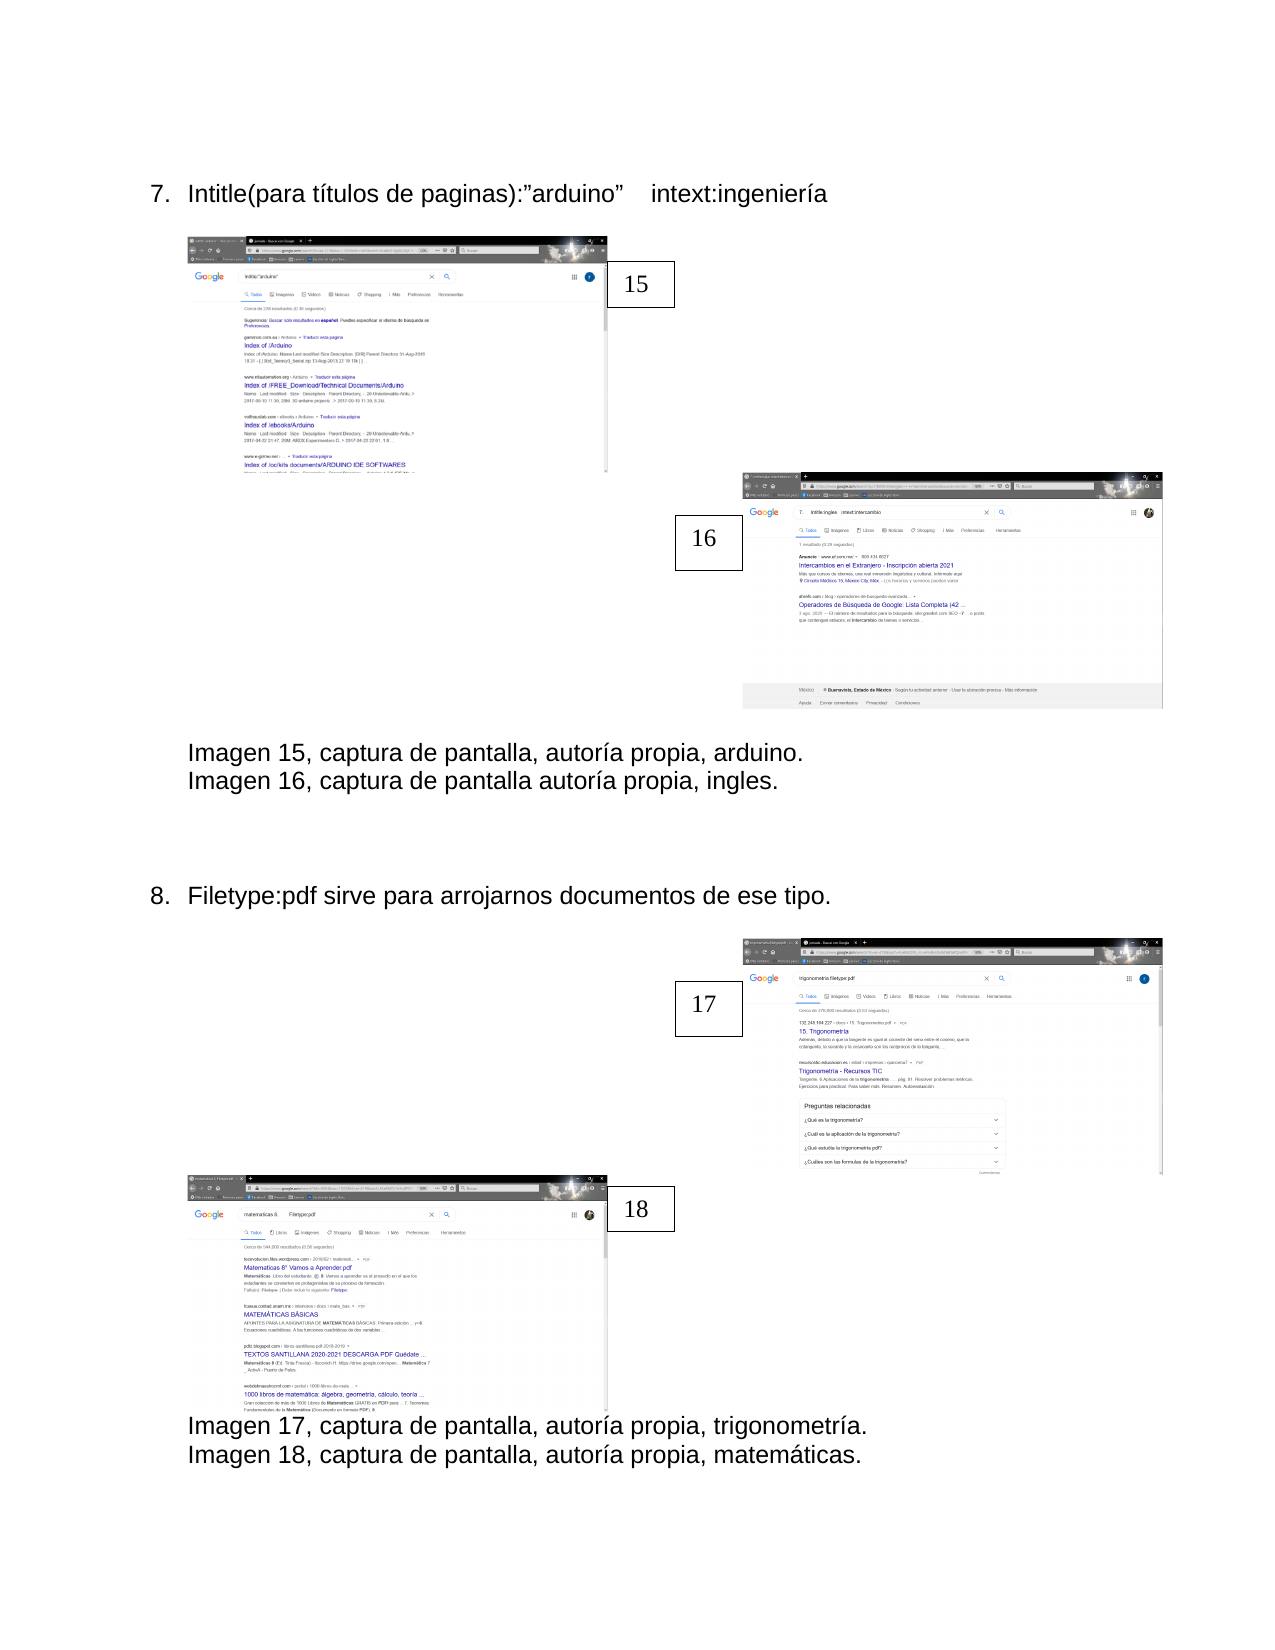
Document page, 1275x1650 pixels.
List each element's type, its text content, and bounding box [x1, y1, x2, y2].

text Imagen 15, captura de pantalla, autoría propia, arduino. [187, 737, 1162, 766]
text 18 [623, 1194, 659, 1223]
text Imagen 16, captura de pantalla autoría propia, ingles. [187, 766, 1162, 795]
text 16 [691, 523, 727, 552]
text 15 [623, 269, 659, 298]
text Imagen 17, captura de pantalla, autoría propia, trigonometría. [187, 1411, 1162, 1440]
text 17 [691, 989, 727, 1018]
text Imagen 18, captura de pantalla, autoría propia, matemáticas. [187, 1440, 1162, 1469]
list Filetype:pdf sirve para arrojarnos documentos de ese tipo. [150, 881, 1162, 910]
list Intitle(para títulos de paginas):”arduino” intext:ingeniería [150, 179, 1162, 207]
